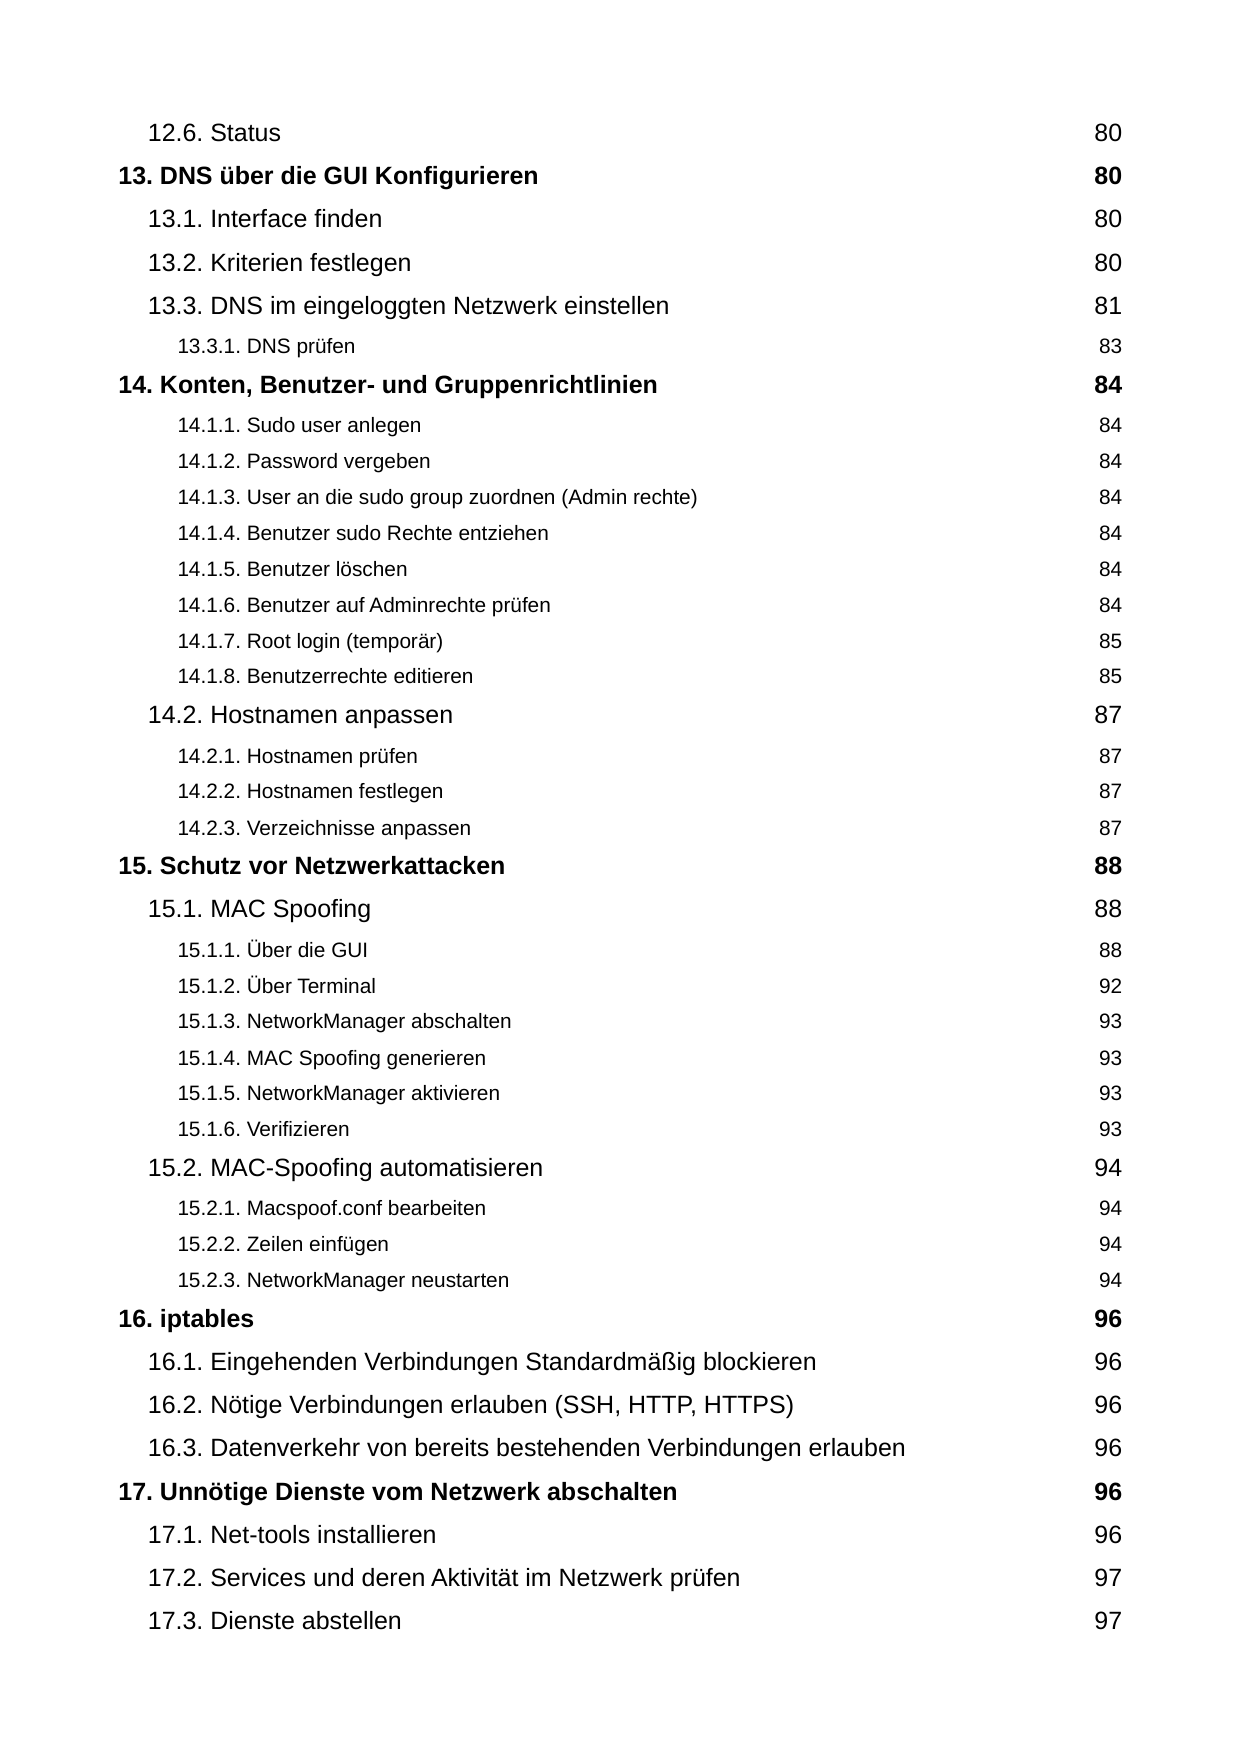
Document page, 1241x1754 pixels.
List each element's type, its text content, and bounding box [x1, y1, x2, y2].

text 17.2. Services und deren Aktivität im Netzwerk prüfen 97 [148, 1563, 1122, 1592]
text 13.3. DNS im eingeloggten Netzwerk einstellen 81 [148, 291, 1122, 319]
text 15.1.3. NetworkManager abschalten 93 [177, 1009, 1122, 1033]
text 15.2. MAC-Spoofing automatisieren 94 [148, 1153, 1122, 1182]
text 14.1.3. User an die sudo group zuordnen (Admin rechte) 84 [177, 485, 1122, 509]
text 15.2.1. Macspoof.conf bearbeiten 94 [177, 1196, 1122, 1220]
text 15.2.2. Zeilen einfügen 94 [177, 1232, 1122, 1256]
text 14.1.8. Benutzerrechte editieren 85 [177, 664, 1122, 688]
text 16.3. Datenverkehr von bereits bestehenden Verbindungen erlauben 96 [148, 1433, 1122, 1462]
text 15.1.2. Über Terminal 92 [177, 973, 1122, 997]
text 15.1.4. MAC Spoofing generieren 93 [177, 1045, 1122, 1069]
text 15.2.3. NetworkManager neustarten 94 [177, 1268, 1122, 1292]
text 14.1.2. Password vergeben 84 [177, 449, 1122, 473]
text 13.3.1. DNS prüfen 83 [177, 334, 1122, 358]
text 15.1.1. Über die GUI 88 [177, 937, 1122, 961]
text 14.2. Hostnamen anpassen 87 [148, 700, 1122, 729]
text 14. Konten, Benutzer- und Gruppenrichtlinien 84 [118, 370, 1122, 398]
text 15.1.6. Verifizieren 93 [177, 1117, 1122, 1141]
text 13.1. Interface finden 80 [148, 204, 1122, 233]
text 13. DNS über die GUI Konfigurieren 80 [118, 161, 1122, 190]
text 16. iptables 96 [118, 1304, 1122, 1333]
text 16.1. Eingehenden Verbindungen Standardmäßig blockieren 96 [148, 1347, 1122, 1376]
text 14.1.5. Benutzer löschen 84 [177, 557, 1122, 581]
text 12.6. Status 80 [148, 118, 1122, 147]
text 14.2.1. Hostnamen prüfen 87 [177, 743, 1122, 767]
text 13.2. Kriterien festlegen 80 [148, 247, 1122, 276]
text 14.1.4. Benutzer sudo Rechte entziehen 84 [177, 521, 1122, 544]
text 14.1.7. Root login (temporär) 85 [177, 628, 1122, 652]
text 14.1.6. Benutzer auf Adminrechte prüfen 84 [177, 592, 1122, 616]
text 15.1. MAC Spoofing 88 [148, 894, 1122, 923]
text 17.3. Dienste abstellen 97 [148, 1606, 1122, 1635]
text 14.1.1. Sudo user anlegen 84 [177, 413, 1122, 437]
text 14.2.2. Hostnamen festlegen 87 [177, 779, 1122, 803]
text 17. Unnötige Dienste vom Netzwerk abschalten 96 [118, 1477, 1122, 1505]
text 14.2.3. Verzeichnisse anpassen 87 [177, 815, 1122, 839]
text 15.1.5. NetworkManager aktivieren 93 [177, 1081, 1122, 1105]
text 16.2. Nötige Verbindungen erlauben (SSH, HTTP, HTTPS) 96 [148, 1390, 1122, 1419]
text 15. Schutz vor Netzwerkattacken 88 [118, 851, 1122, 880]
text 17.1. Net-tools installieren 96 [148, 1520, 1122, 1548]
